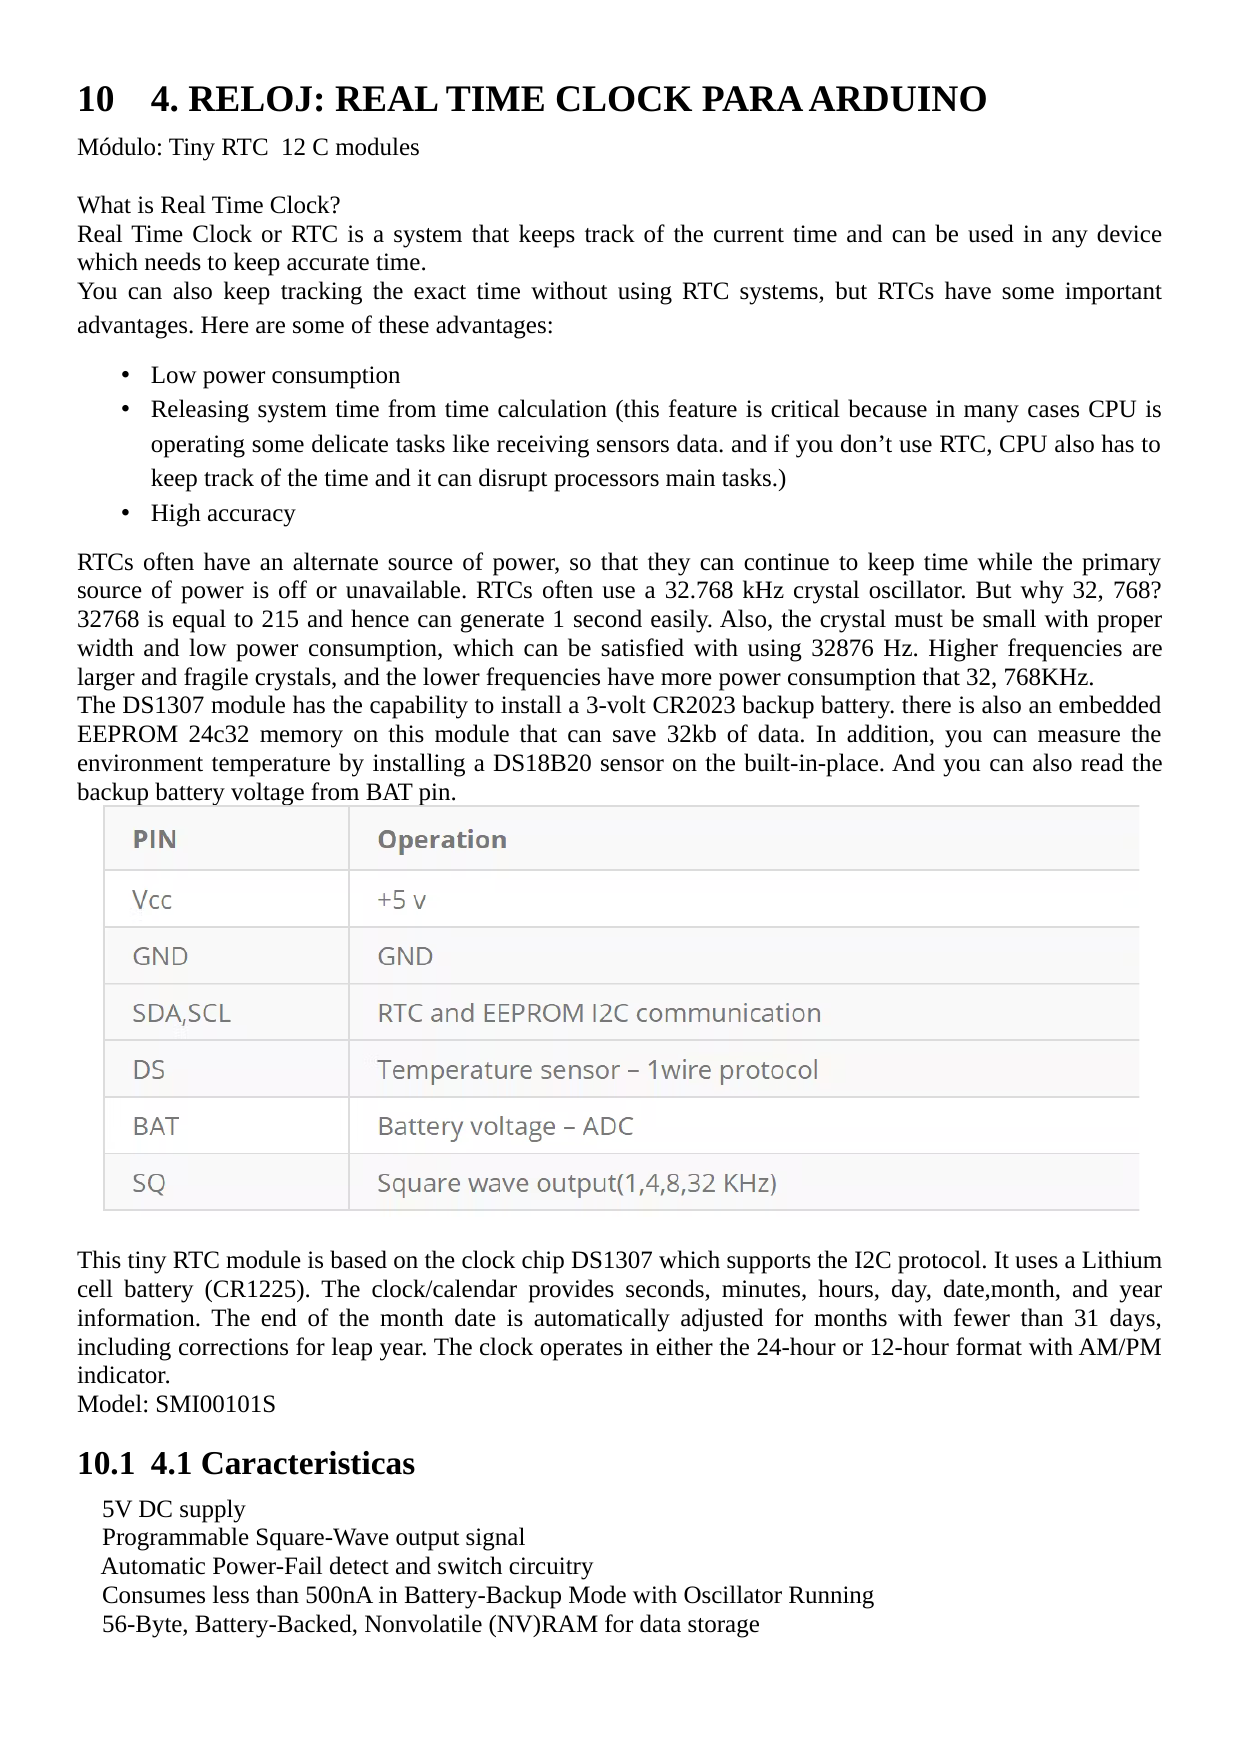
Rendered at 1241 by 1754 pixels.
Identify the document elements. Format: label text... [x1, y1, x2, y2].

text This tiny RTC module is based on the clock chip DS1307 which supports the I2C protocol. It uses a Lithium cell battery (CR1225). The clock/calendar provides seconds, minutes, hours, day, date,month, and year information. The end of the month date is automatically adjusted for months with fewer than 31 days, including corrections for leap year. The clock operates in either the 24-hour or 12-hour format with AM/PM indicator. [77, 1245, 1163, 1389]
text Módulo: Tiny RTC 12 C modules [77, 132, 1163, 161]
list Releasing system time from time calculation (this feature is critical because in many cases CPU is operating some delicate tasks like receiving sensors data. and if you don’t use RTC, CPU also has to keep track of the time and it can disrupt processors main tasks.) [121, 394, 1163, 492]
text Model: SMI00101S [77, 1389, 1163, 1418]
text Consumes less than 500nA in Battery-Backup Mode with Oscillator Running [77, 1580, 1163, 1609]
subtitle 4.1 Caracteristicas [77, 1443, 1163, 1481]
text 5V DC supply [77, 1494, 1163, 1522]
text You can also keep tracking the exact time without using RTC systems, but RTCs have some important advantages. Here are some of these advantages: [77, 276, 1163, 339]
text Programmable Square-Wave output signal [77, 1522, 1163, 1551]
text 56-Byte, Battery-Backed, Nonvolatile (NV)RAM for data storage [77, 1609, 1163, 1637]
text Real Time Clock or RTC is a system that keeps track of the current time and can be used in any device which needs to keep accurate time. [77, 219, 1163, 276]
list Low power consumption [121, 360, 1163, 388]
list High accuracy [121, 498, 1163, 526]
subtitle 4. RELOJ: REAL TIME CLOCK PARA ARDUINO [77, 77, 1163, 120]
text Automatic Power-Fail detect and switch circuitry [77, 1551, 1163, 1580]
text What is Real Time Clock? [77, 190, 1163, 219]
text RTCs often have an alternate source of power, so that they can continue to keep time while the primary source of power is off or unavailable. RTCs often use a 32.768 kHz crystal oscillator. But why 32, 768? 32768 is equal to 215 and hence can generate 1 second easily. Also, the crystal must be small with proper width and low power consumption, which can be satisfied with using 32876 Hz. Higher frequencies are larger and fragile crystals, and the lower frequencies have more power consumption that 32, 768KHz. [77, 547, 1163, 690]
text The DS1307 module has the capability to install a 3-volt CR2023 backup battery. there is also an embedded EEPROM 24c32 memory on this module that can save 32kb of data. In addition, you can measure the environment temperature by installing a DS18B20 sensor on the built-in-place. And you can also read the backup battery voltage from BAT pin. [77, 690, 1163, 805]
picture [100, 805, 1140, 1217]
